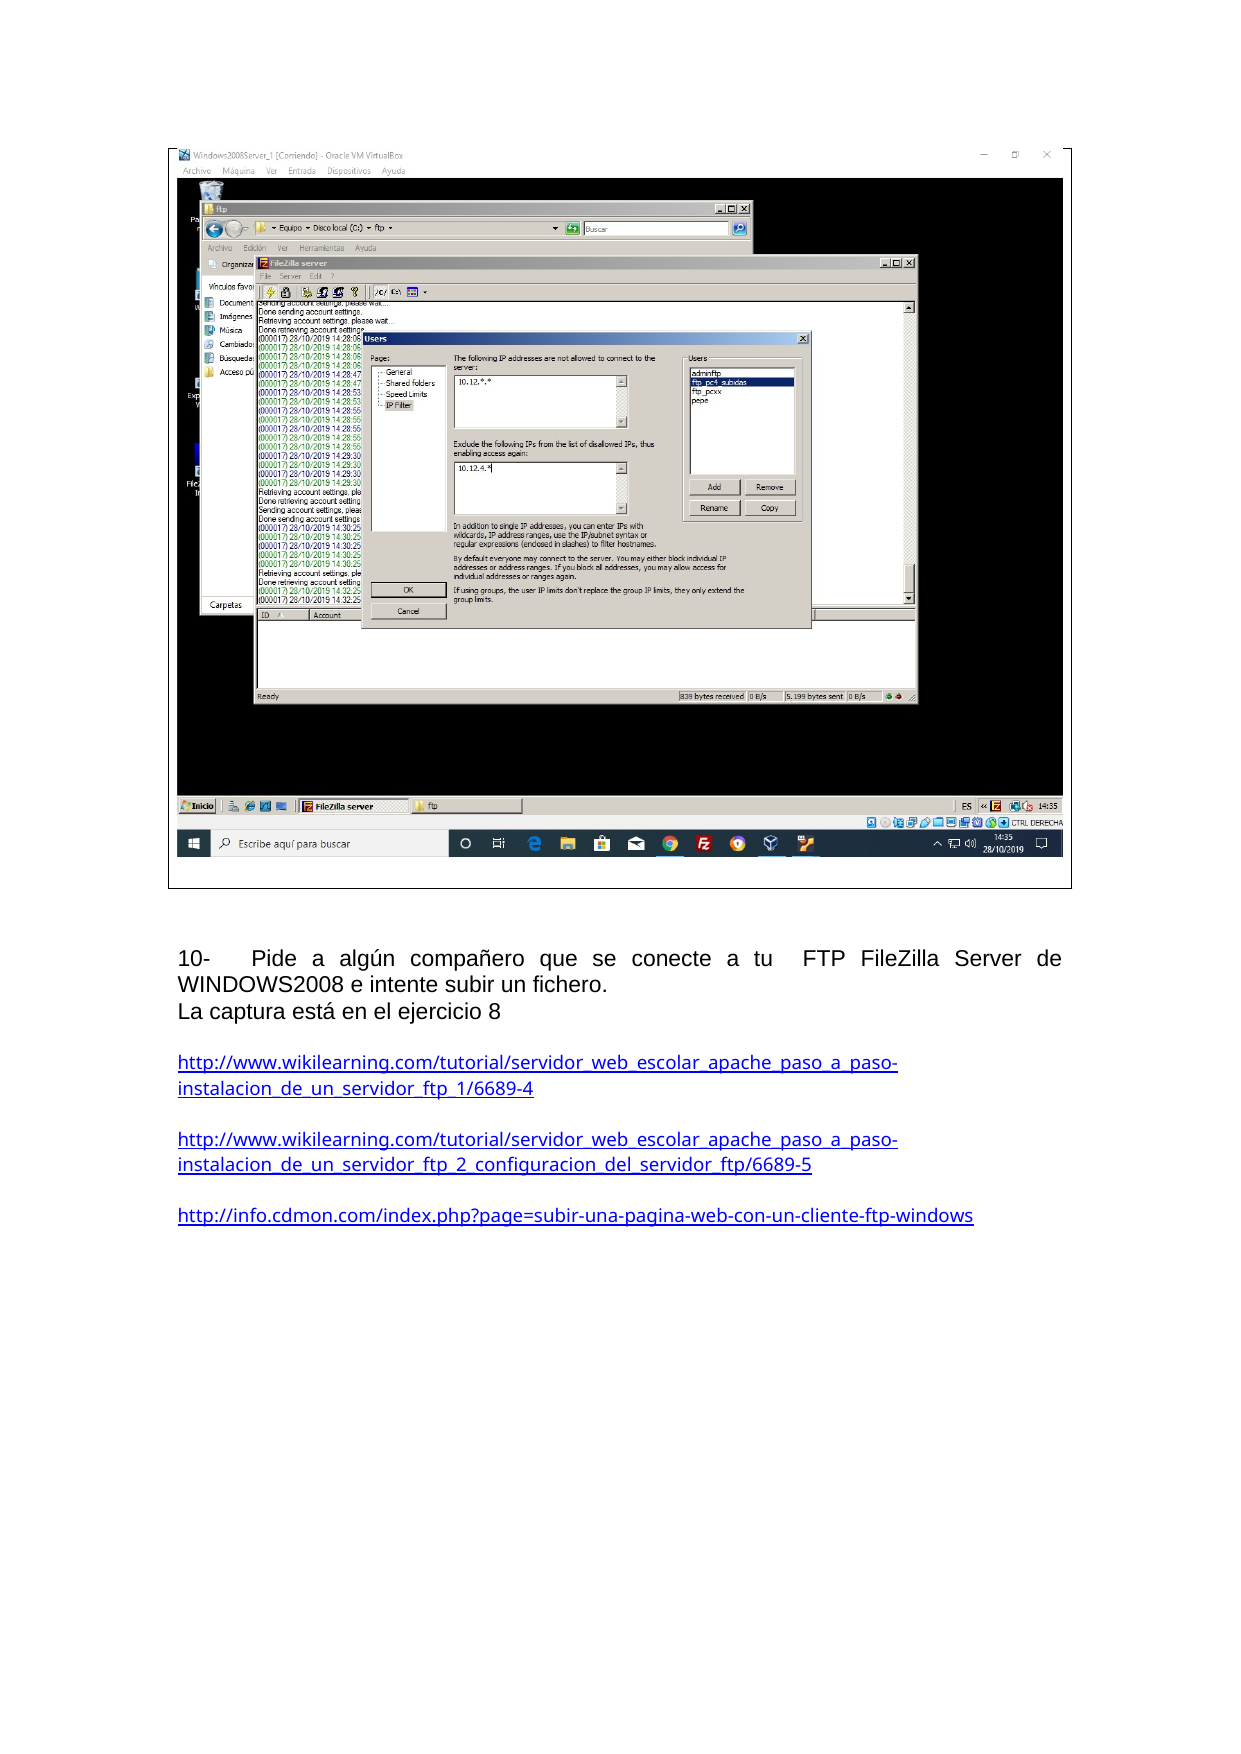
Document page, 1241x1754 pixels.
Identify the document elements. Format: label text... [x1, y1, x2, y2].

picture [177, 147, 1063, 857]
text http://info.cdmon.com/index.php?page=subir-una-pagina-web-con-un-cliente-ftp-windows [177, 1203, 1063, 1228]
text http://www.wikilearning.com/tutorial/servidor_web_escolar_apache_paso_a_paso-instalacion_de_un_servidor_ftp_2_configuracion_del_servidor_ftp/6689-5 [177, 1126, 1063, 1177]
list La captura está en el ejercicio 8 [177, 998, 1063, 1024]
list Pide a algún compañero que se conecte a tu FTP FileZilla Server de WINDOWS2008 e intente subir un fichero. [177, 945, 1063, 998]
text http://www.wikilearning.com/tutorial/servidor_web_escolar_apache_paso_a_paso-instalacion_de_un_servidor_ftp_1/6689-4 [177, 1049, 1063, 1101]
